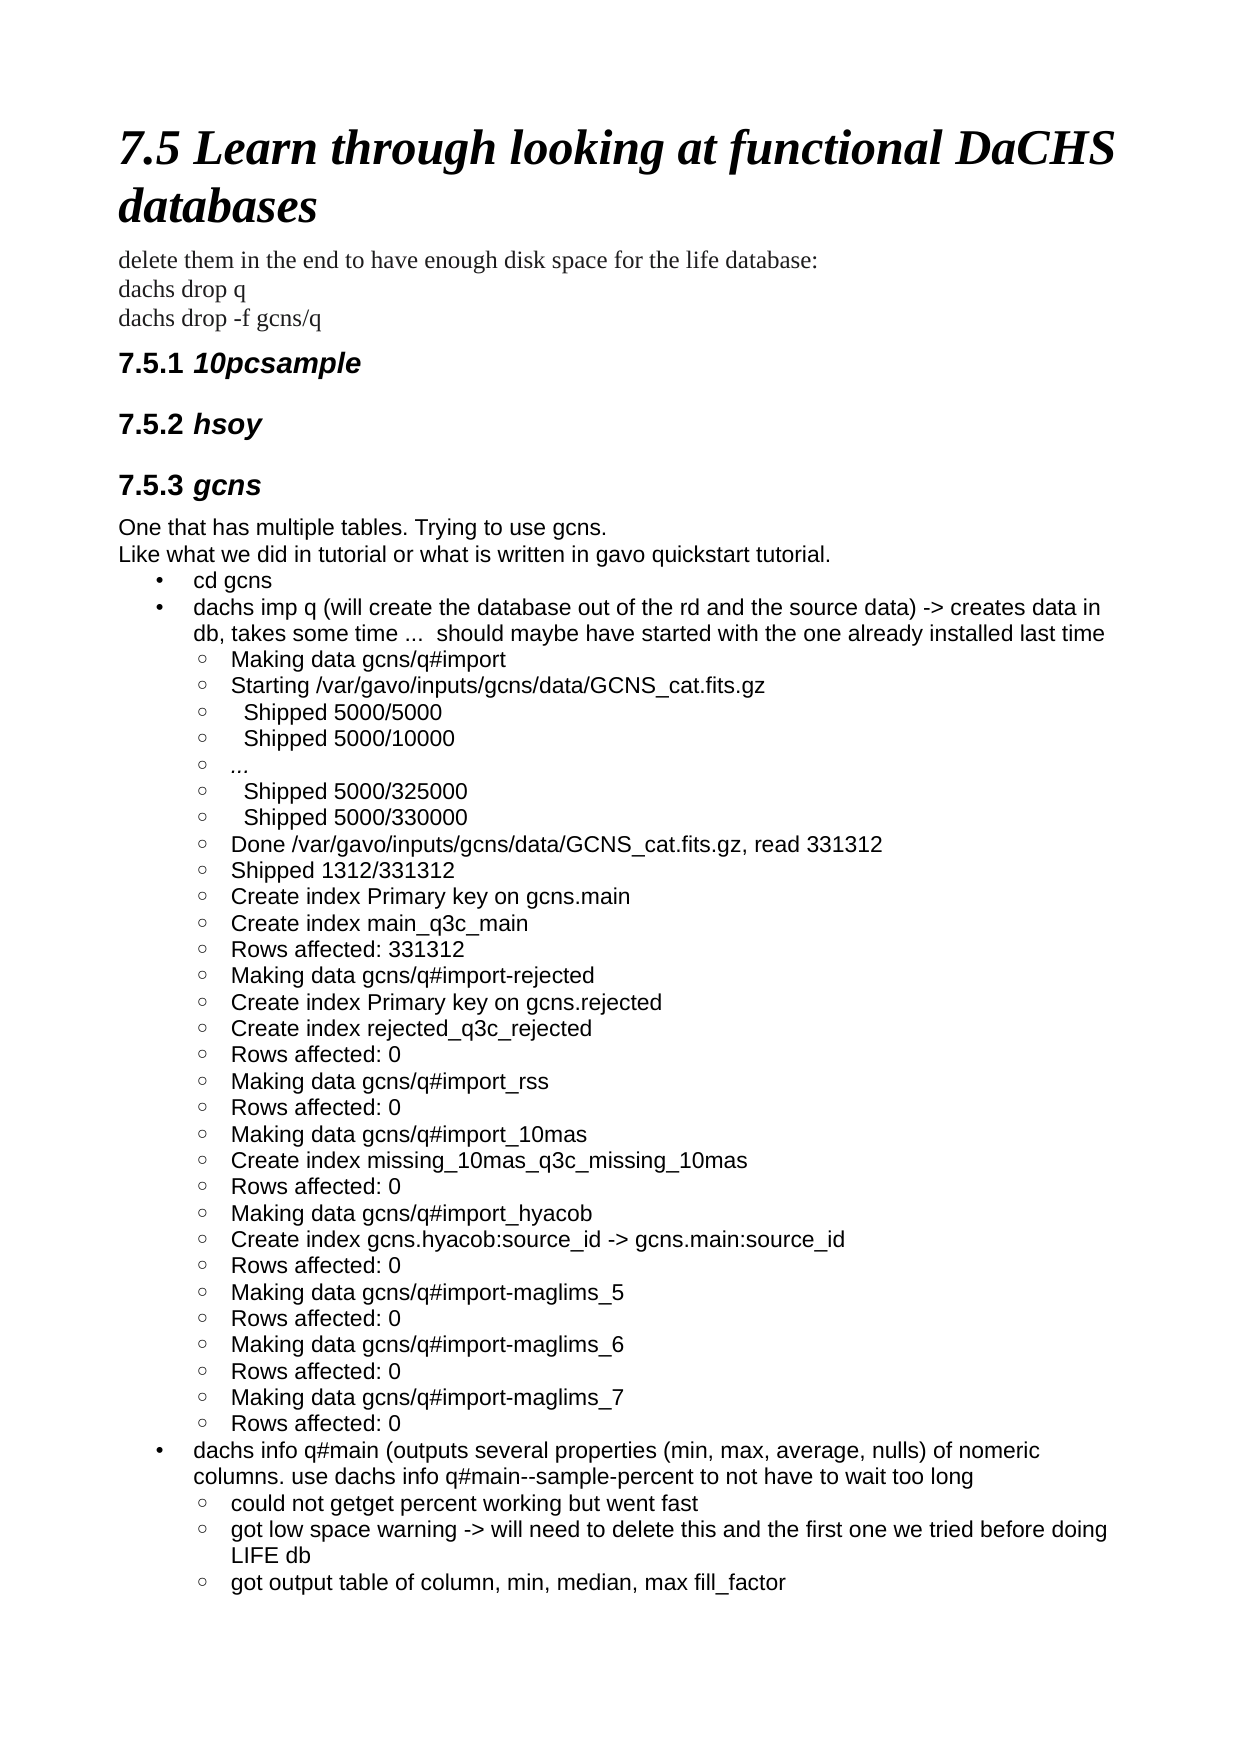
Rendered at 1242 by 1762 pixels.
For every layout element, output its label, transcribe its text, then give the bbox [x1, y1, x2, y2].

list Rows affected: 0 [193, 1094, 1124, 1121]
list Shipped 5000/330000 [193, 804, 1124, 831]
list Rows affected: 331312 [193, 936, 1124, 962]
list Making data gcns/q#import_10mas [193, 1121, 1124, 1147]
list Create index gcns.hyacob:source_id -> gcns.main:source_id [193, 1226, 1124, 1252]
list could not getget percent working but went fast [193, 1489, 1124, 1516]
list Starting /var/gavo/inputs/gcns/data/GCNS_cat.fits.gz [193, 672, 1124, 699]
list Making data gcns/q#import-maglims_7 [193, 1384, 1124, 1410]
list Making data gcns/q#import [193, 646, 1124, 672]
text dachs drop q [118, 274, 1124, 303]
subtitle Learn through looking at functional DaCHS databases [118, 118, 1124, 233]
list Create index missing_10mas_q3c_missing_10mas [193, 1147, 1124, 1173]
list Making data gcns/q#import-maglims_5 [193, 1279, 1124, 1305]
list Rows affected: 0 [193, 1041, 1124, 1068]
list got output table of column, min, median, max fill_factor [193, 1568, 1124, 1595]
list ... [193, 752, 1124, 778]
list Create index main_q3c_main [193, 910, 1124, 936]
list Rows affected: 0 [193, 1410, 1124, 1437]
text Like what we did in tutorial or what is written in gavo quickstart tutorial. [118, 541, 1124, 567]
list cd gcns [156, 567, 1124, 593]
text delete them in the end to have enough disk space for the life database: [118, 246, 1124, 274]
text dachs drop -f gcns/q [118, 303, 1124, 332]
list Rows affected: 0 [193, 1252, 1124, 1279]
subtitle 10pcsample [118, 346, 1124, 380]
subtitle gcns [118, 468, 1124, 502]
list Rows affected: 0 [193, 1305, 1124, 1331]
list Shipped 5000/325000 [193, 778, 1124, 804]
list Shipped 5000/10000 [193, 725, 1124, 752]
list dachs imp q (will create the database out of the rd and the source data) -> creates data in db, takes some time ... should maybe have started with the one already installed last time [156, 593, 1124, 646]
list Shipped 1312/331312 [193, 857, 1124, 883]
list Create index Primary key on gcns.rejected [193, 989, 1124, 1015]
list got low space warning -> will need to delete this and the first one we tried before doing LIFE db [193, 1516, 1124, 1568]
list Making data gcns/q#import_hyacob [193, 1199, 1124, 1226]
list Making data gcns/q#import_rss [193, 1068, 1124, 1094]
list Making data gcns/q#import-maglims_6 [193, 1331, 1124, 1358]
list dachs info q#main (outputs several properties (min, max, average, nulls) of nomeric columns. use dachs info q#main--sample-percent to not have to wait too long [156, 1437, 1124, 1489]
list Rows affected: 0 [193, 1173, 1124, 1199]
list Making data gcns/q#import-rejected [193, 962, 1124, 989]
list Shipped 5000/5000 [193, 699, 1124, 725]
list Done /var/gavo/inputs/gcns/data/GCNS_cat.fits.gz, read 331312 [193, 831, 1124, 857]
text One that has multiple tables. Trying to use gcns. [118, 514, 1124, 541]
list Create index Primary key on gcns.main [193, 883, 1124, 910]
list Create index rejected_q3c_rejected [193, 1015, 1124, 1041]
subtitle hsoy [118, 407, 1124, 441]
list Rows affected: 0 [193, 1358, 1124, 1384]
